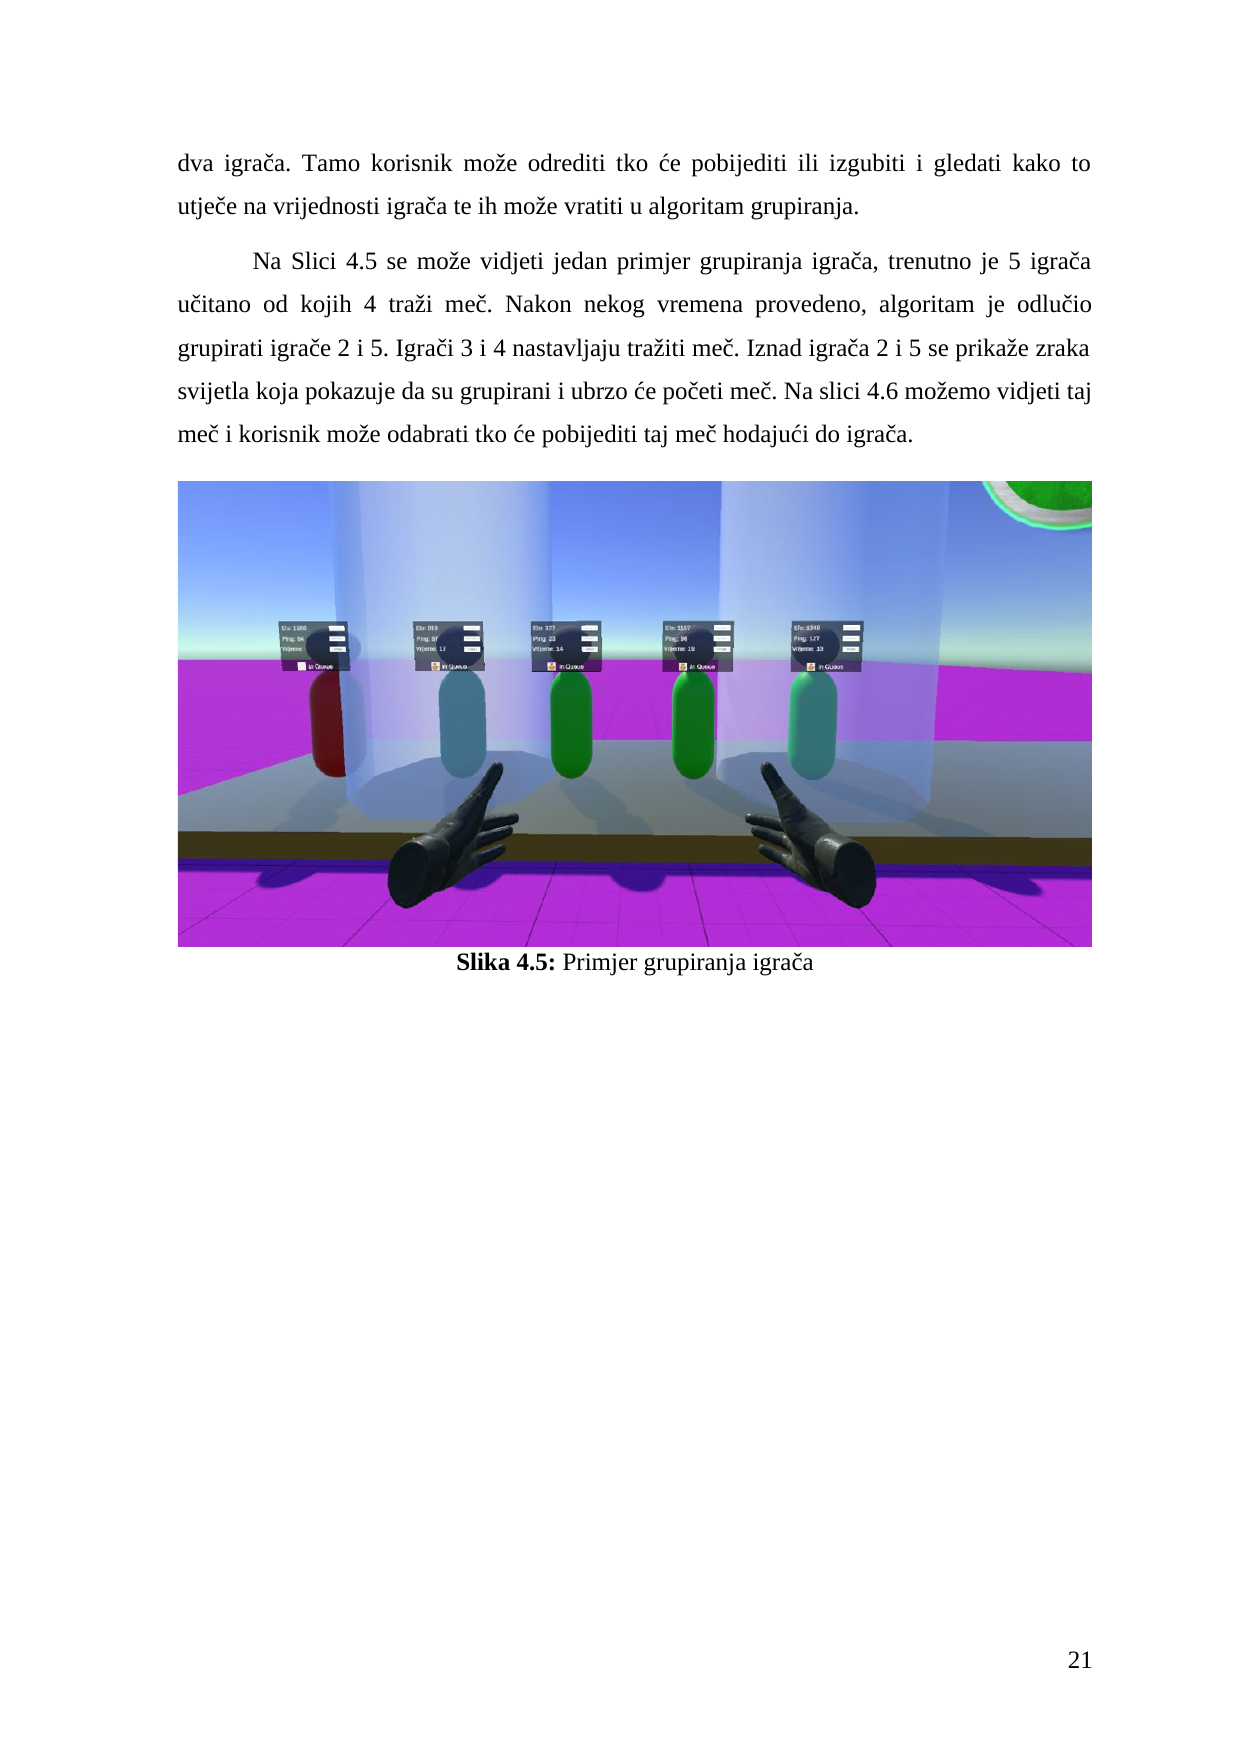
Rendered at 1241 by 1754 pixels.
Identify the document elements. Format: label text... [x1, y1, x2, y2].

picture [177, 481, 1092, 947]
text Slika 4.5: Primjer grupiranja igrača [177, 481, 1093, 976]
text dva igrača. Tamo korisnik može odrediti tko će pobijediti ili izgubiti i gledati kako to utječe na vrijednosti igrača te ih može vratiti u algoritam grupiranja. [177, 148, 1092, 219]
text Na Slici 4.5 se može vidjeti jedan primjer grupiranja igrača, trenutno je 5 igrača učitano od kojih 4 traži meč. Nakon nekog vremena provedeno, algoritam je odlučio grupirati igrače 2 i 5. Igrači 3 i 4 nastavljaju tražiti meč. Iznad igrača 2 i 5 se prikaže zraka svijetla koja pokazuje da su grupirani i ubrzo će početi meč. Na slici 4.6 možemo vidjeti taj meč i korisnik može odabrati tko će pobijediti taj meč hodajući do igrača. [177, 246, 1092, 448]
